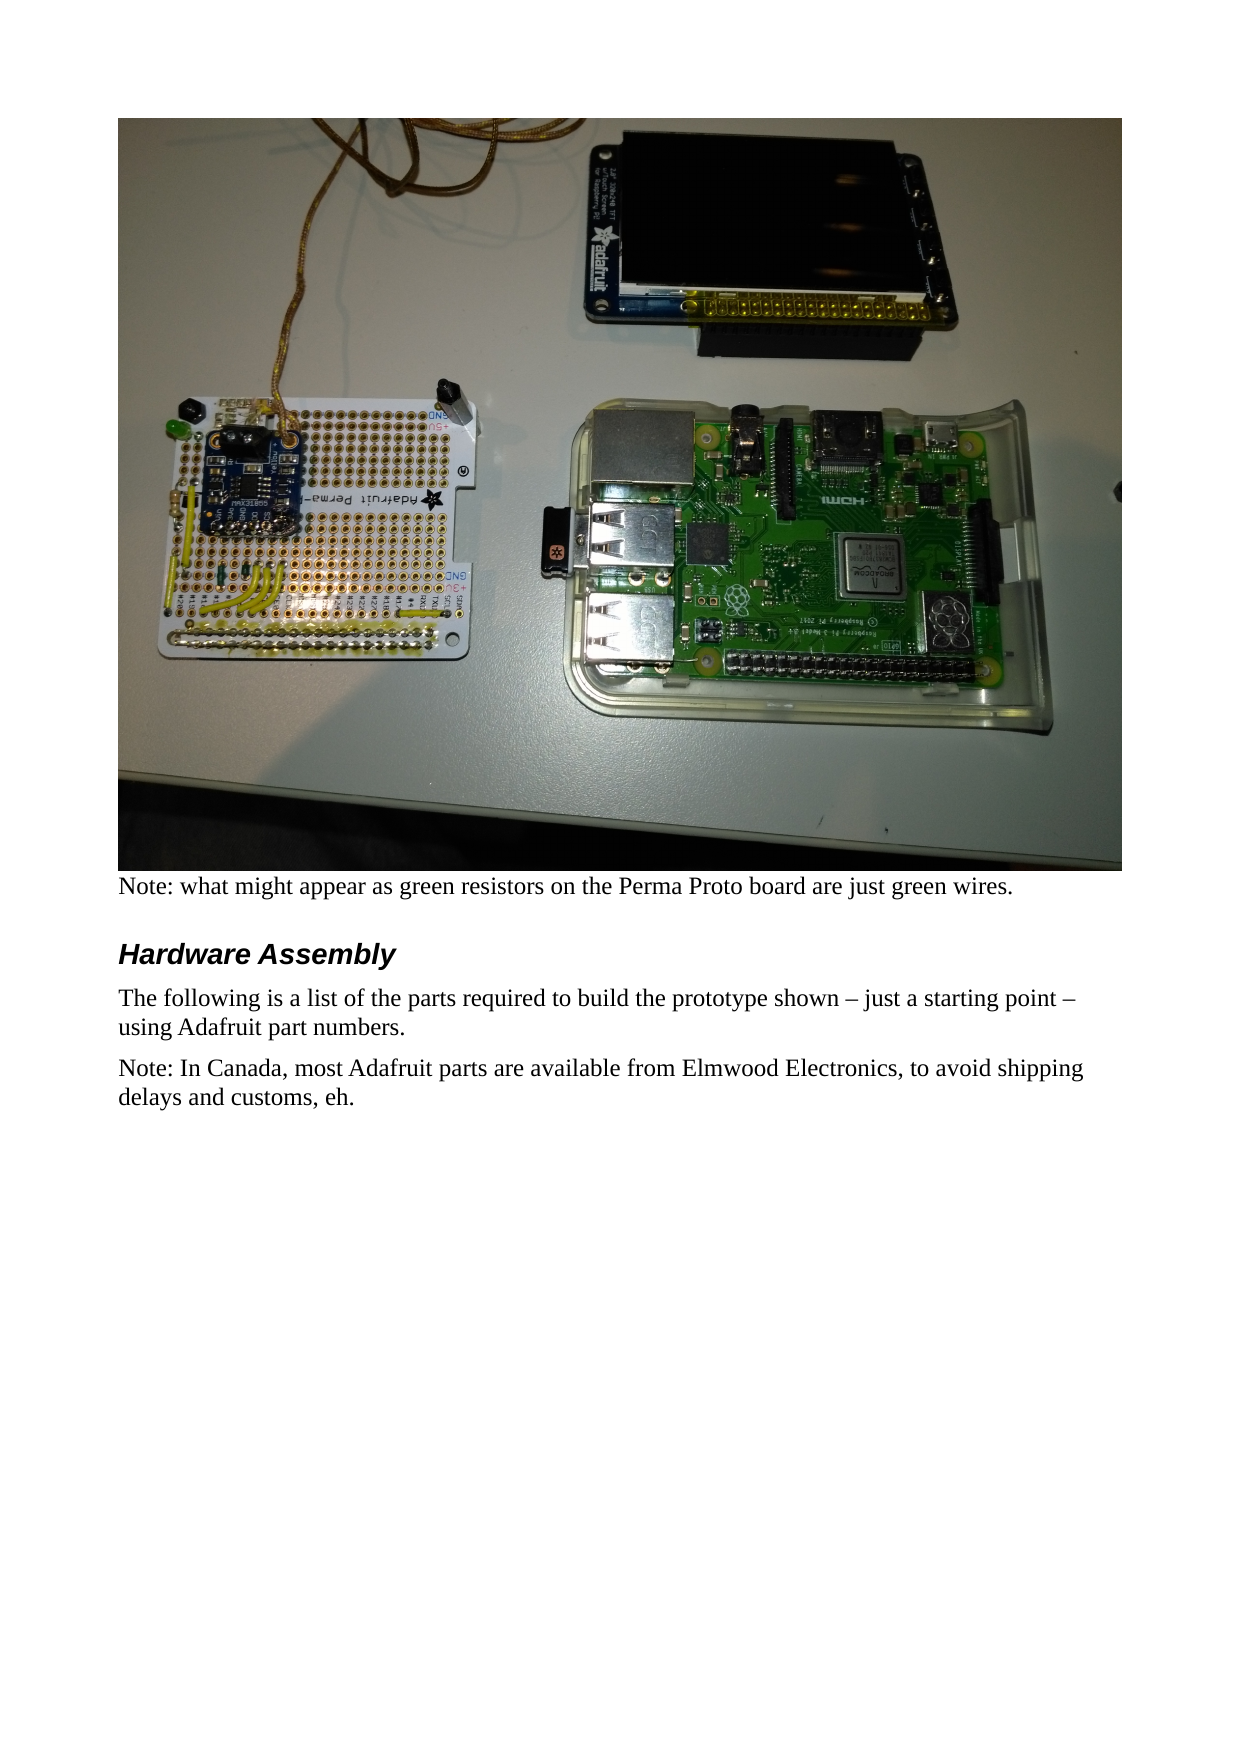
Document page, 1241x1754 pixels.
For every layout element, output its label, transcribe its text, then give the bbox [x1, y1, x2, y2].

text Note: In Canada, most Adafruit parts are available from Elmwood Electronics, to avoid shipping delays and customs, eh. [118, 1053, 1122, 1111]
text The following is a list of the parts required to build the prototype shown – just a starting point – using Adafruit part numbers. [118, 983, 1122, 1041]
subtitle Hardware Assembly [118, 937, 1122, 971]
text Note: what might appear as green resistors on the Perma Proto board are just green wires. [118, 871, 1122, 900]
picture [118, 118, 1122, 871]
